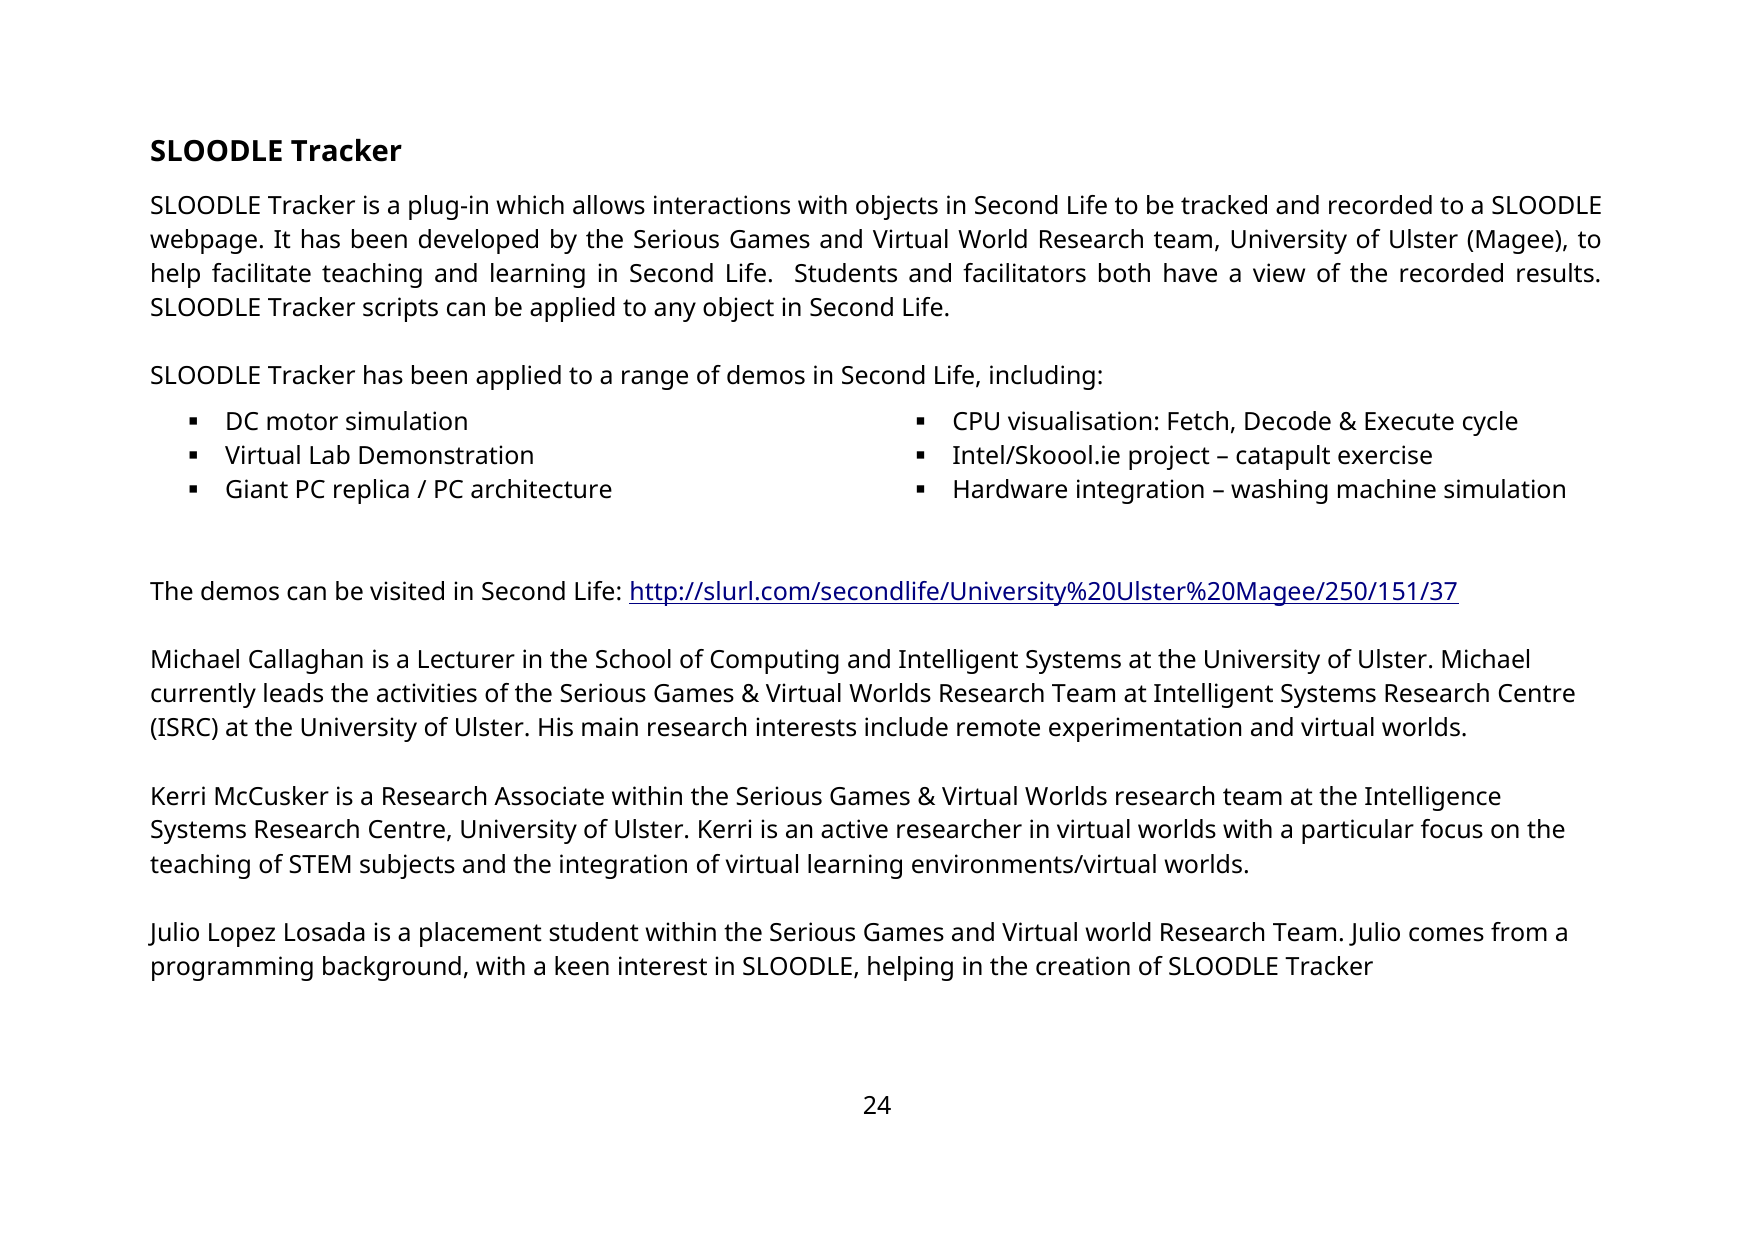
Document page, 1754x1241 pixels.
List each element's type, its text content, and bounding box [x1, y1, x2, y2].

text SLOODLE Tracker has been applied to a range of demos in Second Life, including: [150, 358, 1604, 392]
list Hardware integration – washing machine simulation [914, 472, 1604, 506]
list Intel/Skoool.ie project – catapult exercise [914, 437, 1604, 472]
list DC motor simulation [187, 403, 877, 437]
list CPU visualisation: Fetch, Decode & Execute cycle [914, 403, 1604, 437]
text Kerri McCusker is a Research Associate within the Serious Games & Virtual Worlds research team at the Intelligence Systems Research Centre, University of Ulster. Kerri is an active researcher in virtual worlds with a particular focus on the teaching of STEM subjects and the integration of virtual learning environments/virtual worlds. [150, 778, 1604, 880]
text The demos can be visited in Second Life: http://slurl.com/secondlife/University%20Ulster%20Magee/250/151/37 [150, 574, 1604, 608]
text SLOODLE Tracker is a plug-in which allows interactions with objects in Second Life to be tracked and recorded to a SLOODLE webpage. It has been developed by the Serious Games and Virtual World Research team, University of Ulster (Magee), to help facilitate teaching and learning in Second Life. Students and facilitators both have a view of the recorded results. SLOODLE Tracker scripts can be applied to any object in Second Life. [150, 187, 1604, 323]
subtitle SLOODLE Tracker [150, 130, 1604, 169]
list Giant PC replica / PC architecture [187, 472, 877, 506]
text Julio Lopez Losada is a placement student within the Serious Games and Virtual world Research Team. Julio comes from a programming background, with a keen interest in SLOODLE, helping in the creation of SLOODLE Tracker [150, 914, 1604, 982]
list Virtual Lab Demonstration [187, 437, 877, 472]
text Michael Callaghan is a Lecturer in the School of Computing and Intelligent Systems at the University of Ulster. Michael currently leads the activities of the Serious Games & Virtual Worlds Research Team at Intelligent Systems Research Centre (ISRC) at the University of Ulster. His main research interests include remote experimentation and virtual worlds. [150, 642, 1604, 744]
